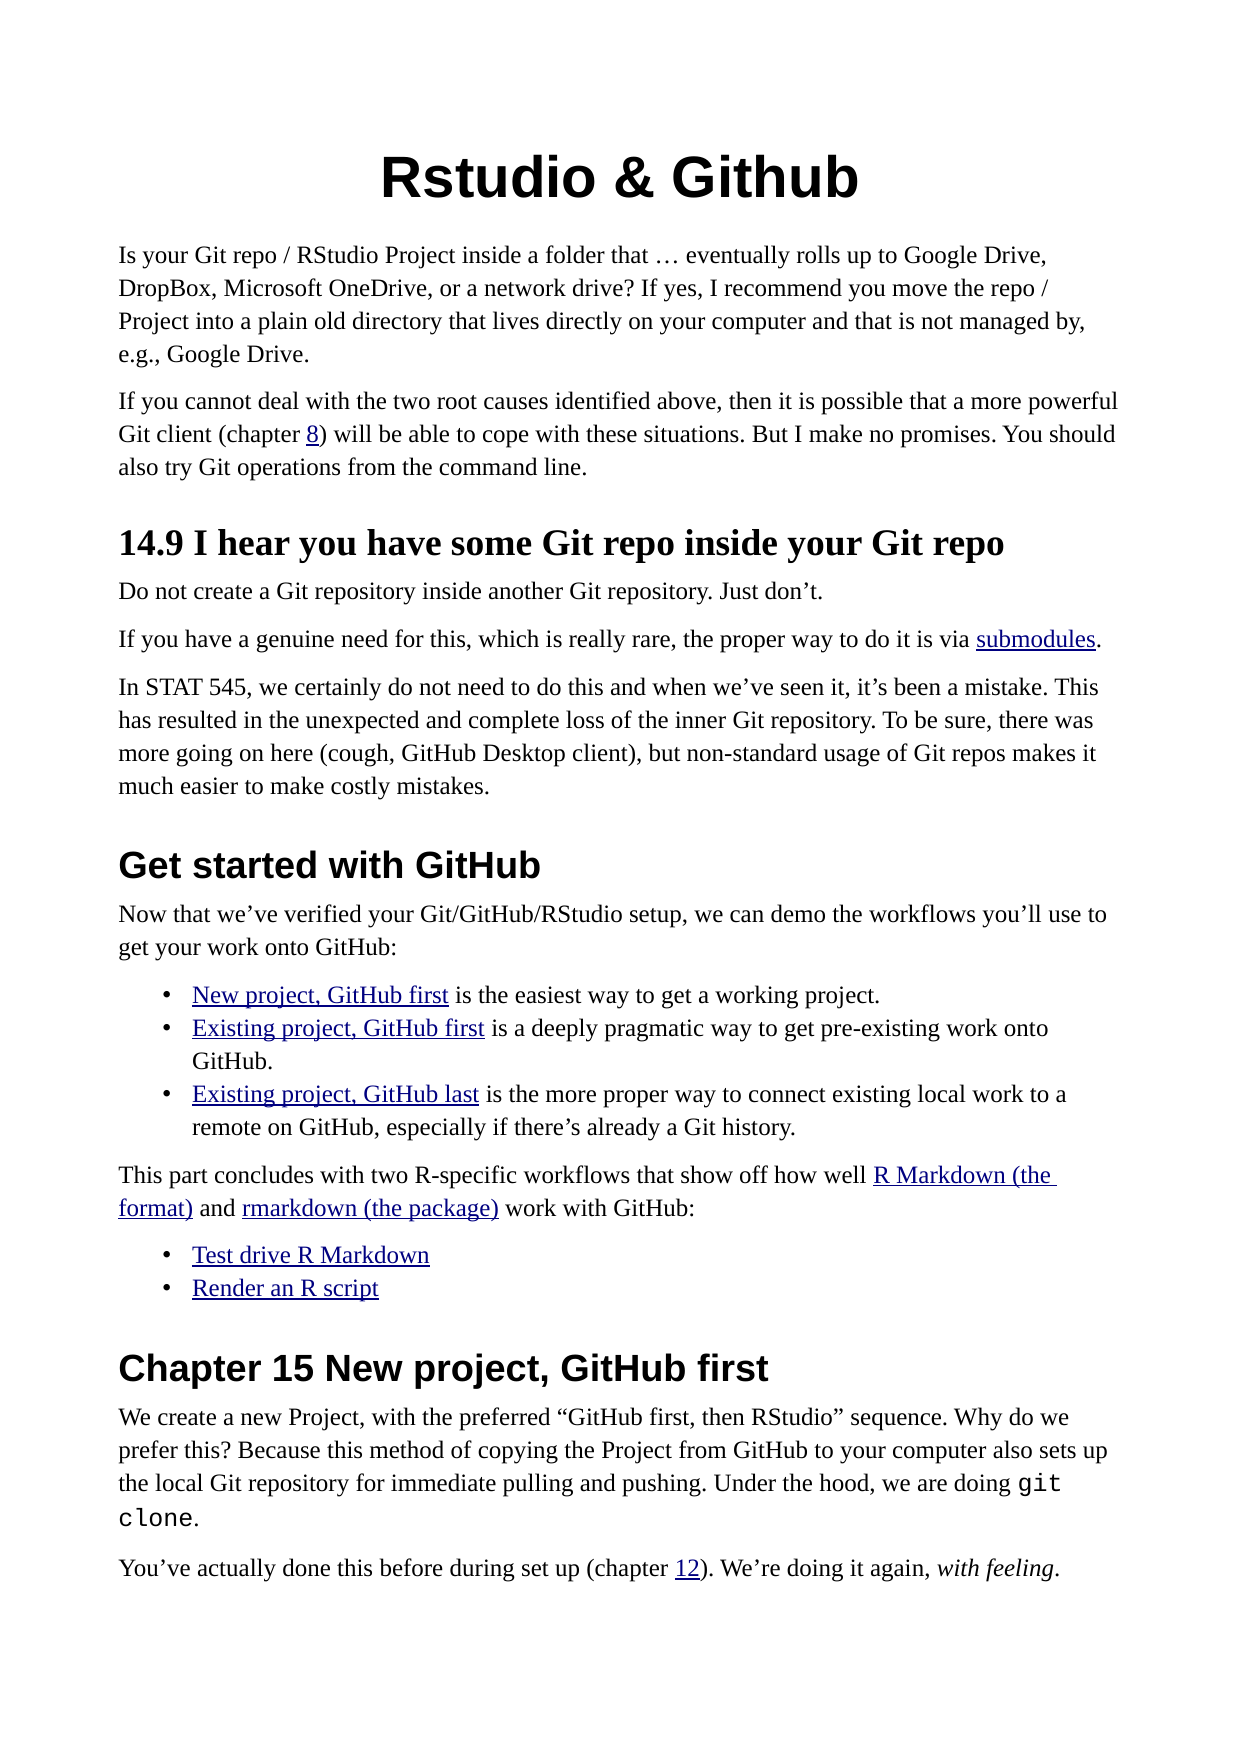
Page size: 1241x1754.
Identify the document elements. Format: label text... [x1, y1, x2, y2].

text Do not create a Git repository inside another Git repository. Just don’t. [118, 576, 1122, 605]
text If you cannot deal with the two root causes identified above, then it is possible that a more powerful Git client (chapter 8) will be able to cope with these situations. But I make no promises. You should also try Git operations from the command line. [118, 386, 1122, 481]
list New project, GitHub first is the easiest way to get a working project. [162, 980, 1122, 1009]
text Now that we’ve verified your Git/GitHub/RStudio setup, we can demo the workflows you’ll use to get your work onto GitHub: [118, 899, 1122, 961]
list Existing project, GitHub first is a deeply pragmatic way to get pre-existing work onto GitHub. [162, 1013, 1122, 1075]
list Existing project, GitHub last is the more proper way to connect existing local work to a remote on GitHub, especially if there’s already a Git history. [162, 1079, 1122, 1141]
list Render an R script [162, 1273, 1122, 1302]
subtitle Chapter 15 New project, GitHub first [118, 1346, 1122, 1390]
list Test drive R Markdown [162, 1240, 1122, 1269]
text In STAT 545, we certainly do not need to do this and when we’ve seen it, it’s been a mistake. This has resulted in the unexpected and complete loss of the inner Git repository. To be sure, there was more going on here (cough, GitHub Desktop client), but non-standard usage of Git repos makes it much easier to make costly mistakes. [118, 672, 1122, 799]
text You’ve actually done this before during set up (chapter 12). We’re doing it again, with feeling. [118, 1553, 1122, 1582]
text If you have a genuine need for this, which is really rare, the proper way to do it is via submodules. [118, 624, 1122, 653]
subtitle 14.9 I hear you have some Git repo inside your Git repo [118, 521, 1122, 564]
text We create a new Project, with the preferred “GitHub first, then RStudio” sequence. Why do we prefer this? Because this method of copying the Project from GitHub to your computer also sets up the local Git repository for immediate pulling and pushing. Under the hood, we are doing git clone. [118, 1402, 1122, 1534]
text This part concludes with two R-specific workflows that show off how well R Markdown (the format) and rmarkdown (the package) work with GitHub: [118, 1160, 1122, 1222]
subtitle Get started with GitHub [118, 843, 1122, 887]
text Is your Git repo / RStudio Project inside a folder that … eventually rolls up to Google Drive, DropBox, Microsoft OneDrive, or a network drive? If yes, I recommend you move the repo / Project into a plain old directory that lives directly on your computer and that is not managed by, e.g., Google Drive. [118, 240, 1122, 367]
